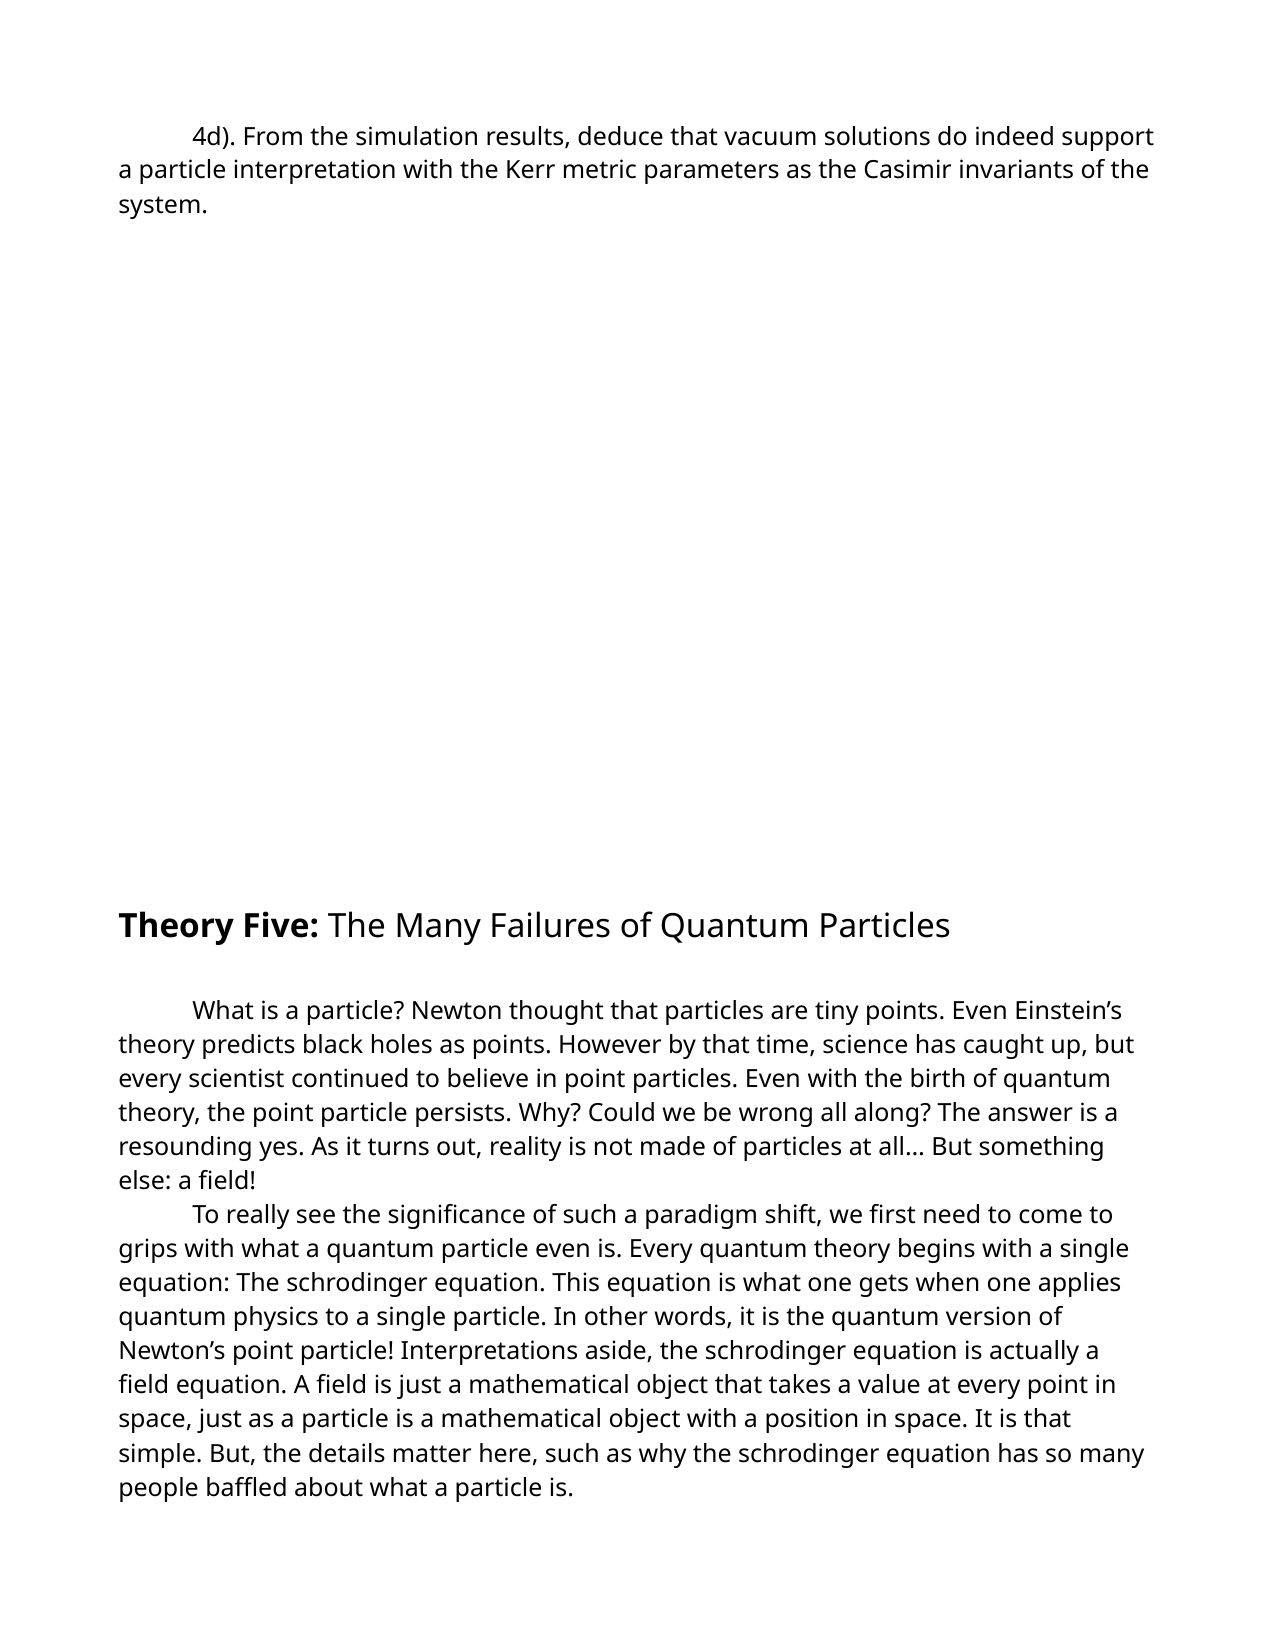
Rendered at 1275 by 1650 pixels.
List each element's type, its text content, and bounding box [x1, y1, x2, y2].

text Theory Five: The Many Failures of Quantum Particles [118, 902, 1157, 947]
text To really see the significance of such a paradigm shift, we first need to come to grips with what a quantum particle even is. Every quantum theory begins with a single equation: The schrodinger equation. This equation is what one gets when one applies quantum physics to a single particle. In other words, it is the quantum version of Newton’s point particle! Interpretations aside, the schrodinger equation is actually a field equation. A field is just a mathematical object that takes a value at every point in space, just as a particle is a mathematical object with a position in space. It is that simple. But, the details matter here, such as why the schrodinger equation has so many people baffled about what a particle is. [118, 1197, 1157, 1503]
text 4d). From the simulation results, deduce that vacuum solutions do indeed support a particle interpretation with the Kerr metric parameters as the Casimir invariants of the system. [118, 118, 1157, 220]
text What is a particle? Newton thought that particles are tiny points. Even Einstein’s theory predicts black holes as points. However by that time, science has caught up, but every scientist continued to believe in point particles. Even with the birth of quantum theory, the point particle persists. Why? Could we be wrong all along? The answer is a resounding yes. As it turns out, reality is not made of particles at all… But something else: a field! [118, 992, 1157, 1197]
